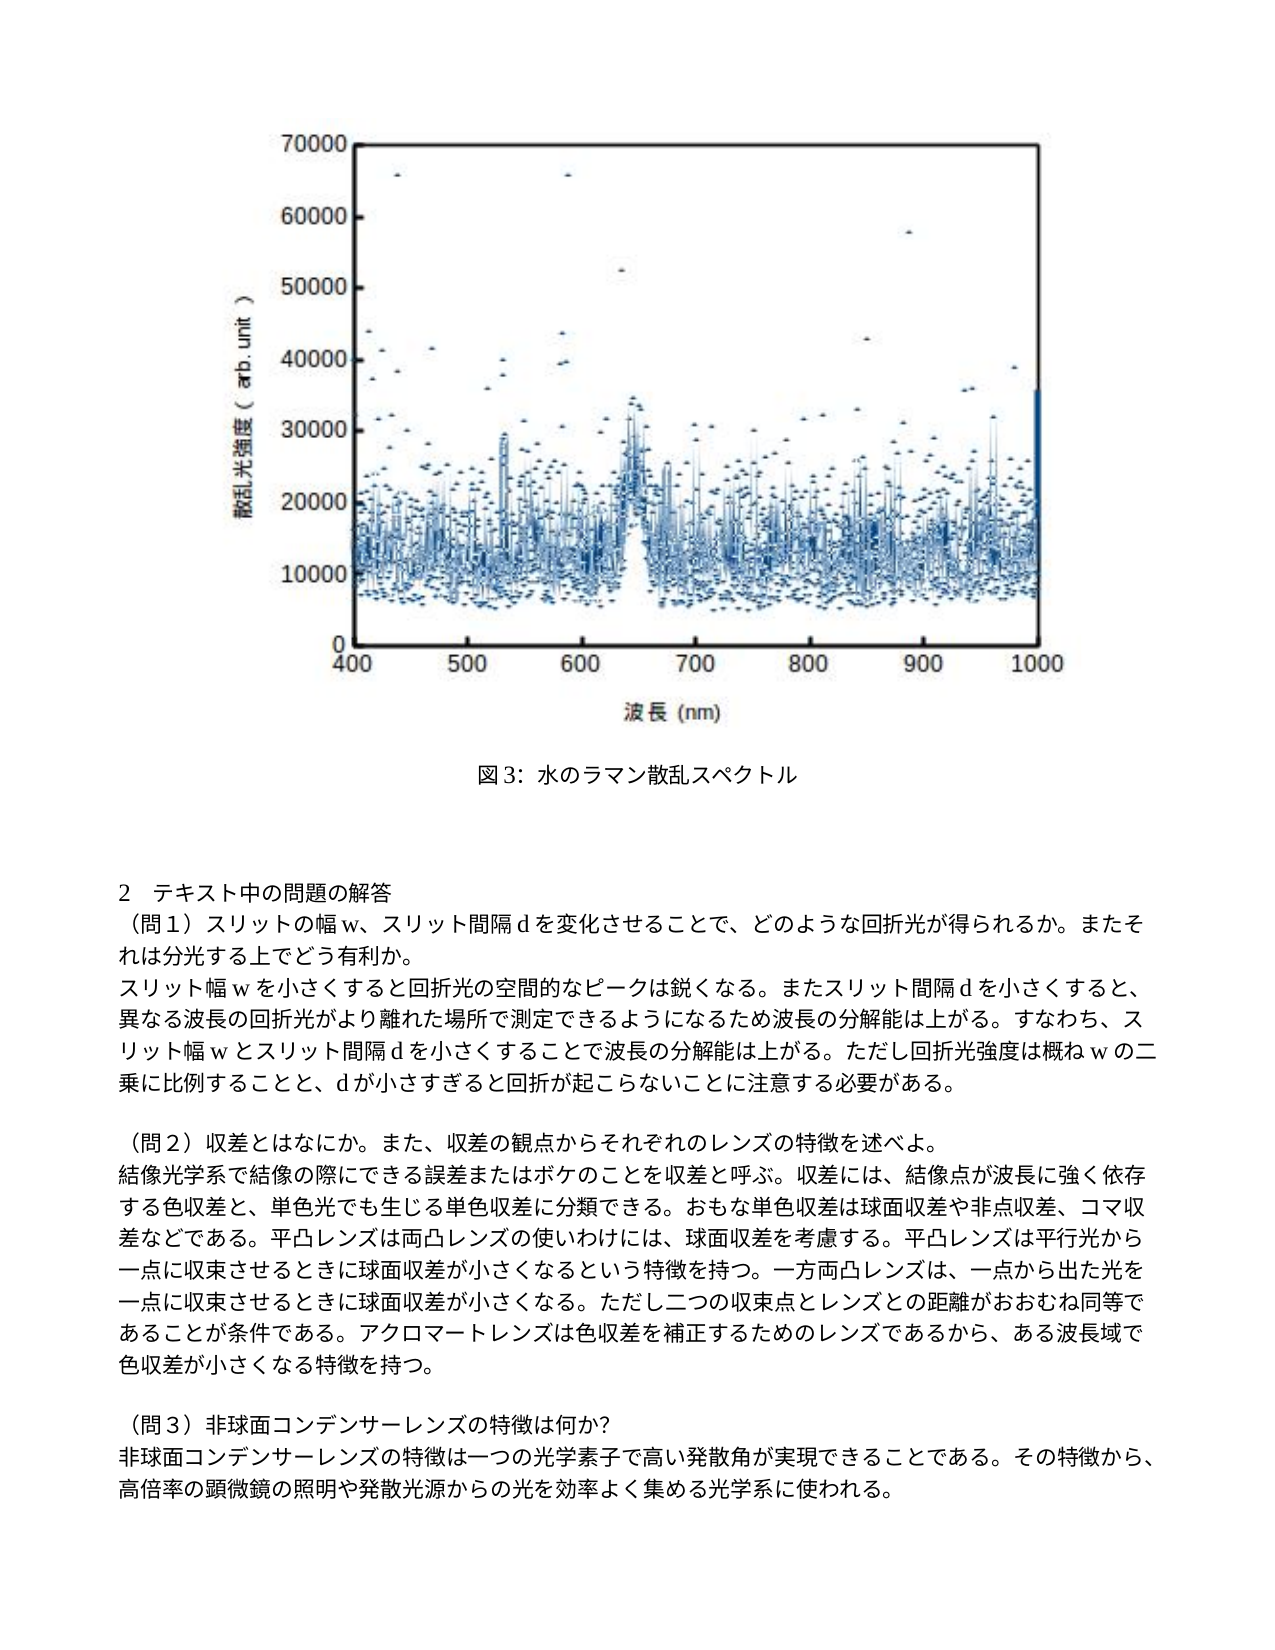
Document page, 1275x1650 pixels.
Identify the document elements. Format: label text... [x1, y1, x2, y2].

text （問１）スリットの幅w、スリット間隔dを変化させることで、どのような回折光が得られるか。またそれは分光する上でどう有利か。 [118, 907, 1157, 971]
text 高倍率の顕微鏡の照明や発散光源からの光を効率よく集める光学系に使われる。 [118, 1472, 1157, 1503]
picture [193, 118, 1082, 758]
text 2 テキスト中の問題の解答 [118, 876, 1157, 907]
text スリット幅wを小さくすると回折光の空間的なピークは鋭くなる。またスリット間隔dを小さくすると、異なる波長の回折光がより離れた場所で測定できるようになるため波長の分解能は上がる。すなわち、スリット幅wとスリット間隔dを小さくすることで波長の分解能は上がる。ただし回折光強度は概ねwの二乗に比例することと、dが小さすぎると回折が起こらないことに注意する必要がある。 [118, 971, 1157, 1097]
text 非球面コンデンサーレンズの特徴は一つの光学素子で高い発散角が実現できることである。その特徴から、 [118, 1440, 1157, 1472]
text 結像光学系で結像の際にできる誤差またはボケのことを収差と呼ぶ。収差には、結像点が波長に強く依存する色収差と、単色光でも生じる単色収差に分類できる。おもな単色収差は球面収差や非点収差、コマ収差などである。平凸レンズは両凸レンズの使いわけには、球面収差を考慮する。平凸レンズは平行光から一点に収束させるときに球面収差が小さくなるという特徴を持つ。一方両凸レンズは、一点から出た光を一点に収束させるときに球面収差が小さくなる。ただし二つの収束点とレンズとの距離がおおむね同等であることが条件である。アクロマートレンズは色収差を補正するためのレンズであるから、ある波長域で色収差が小さくなる特徴を持つ。 [118, 1158, 1157, 1379]
text （問３）非球面コンデンサーレンズの特徴は何か？ [118, 1408, 1157, 1440]
text （問２）収差とはなにか。また、収差の観点からそれぞれのレンズの特徴を述べよ。 [118, 1126, 1157, 1158]
text 図3：水のラマン散乱スペクトル [118, 118, 1157, 789]
